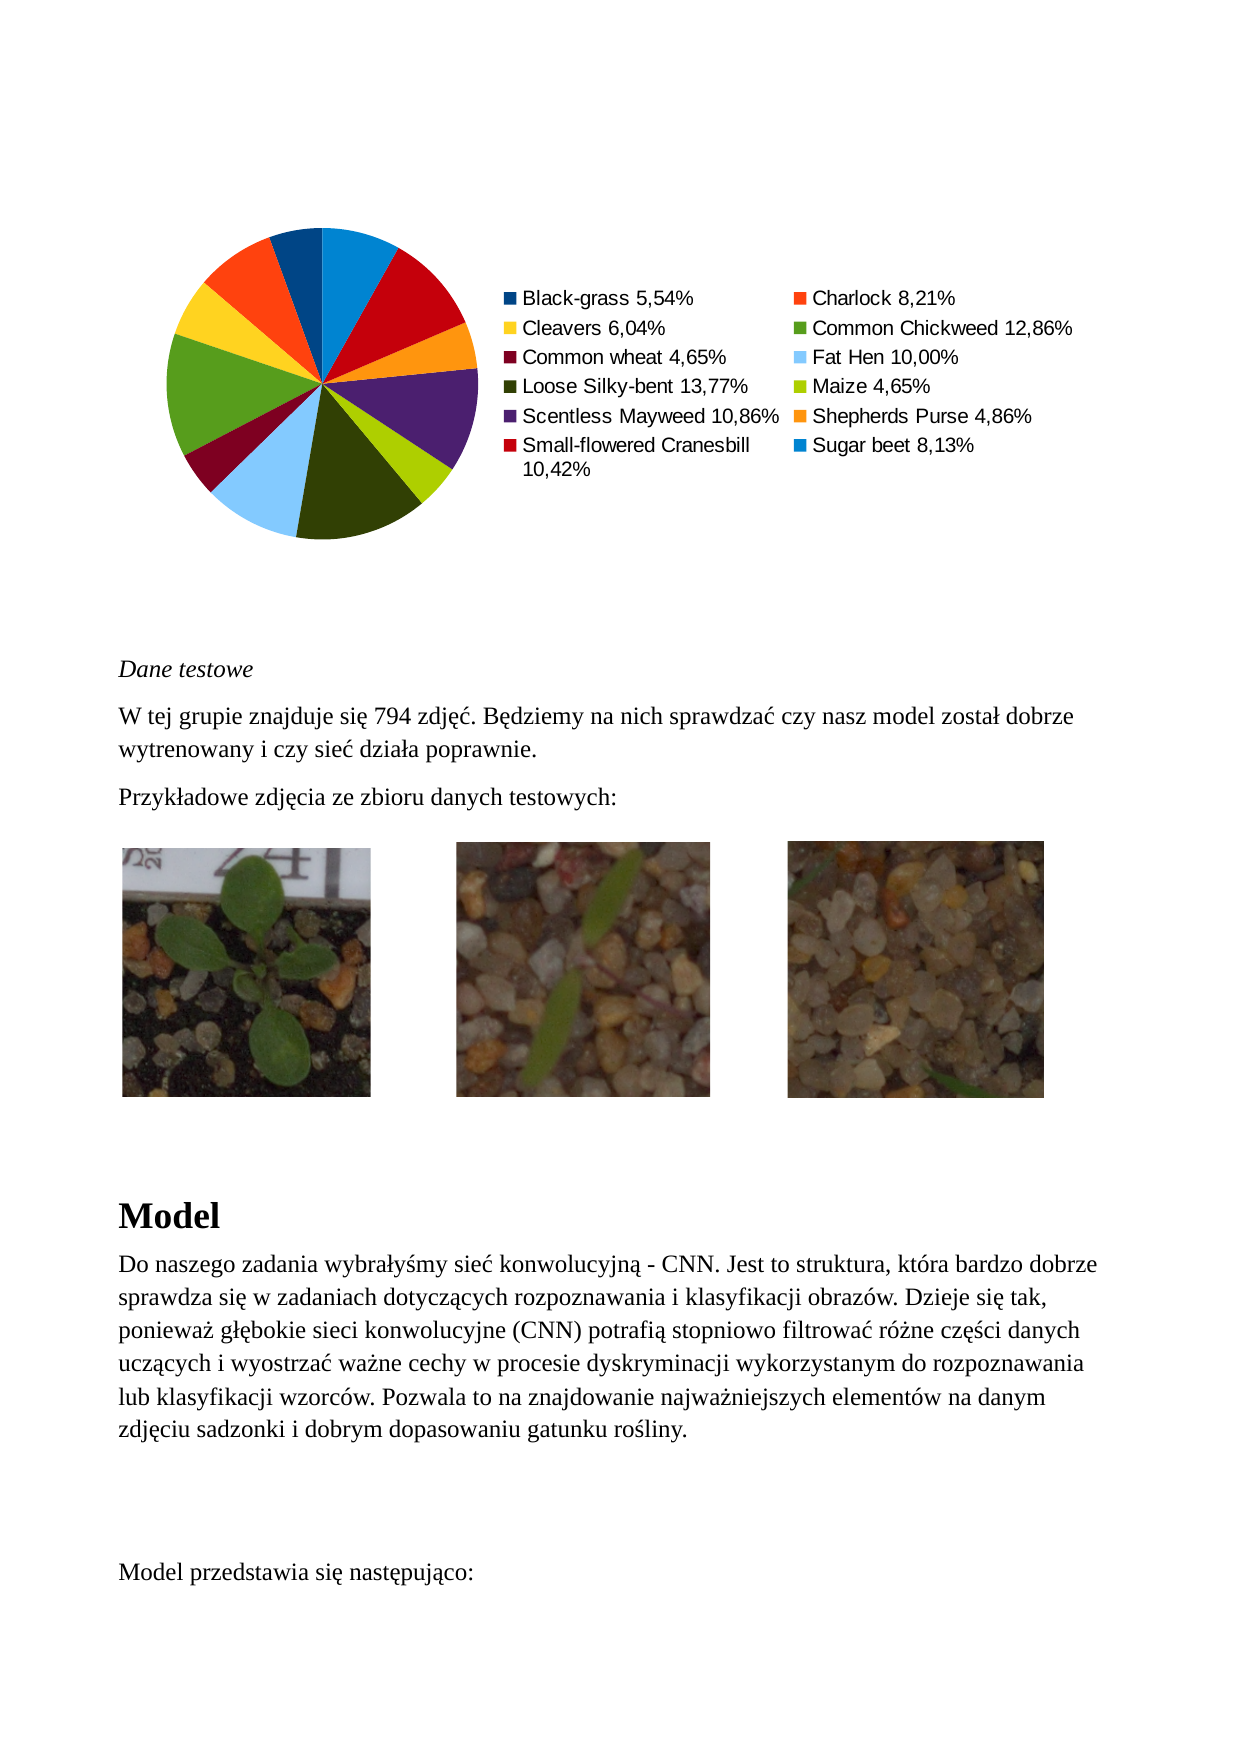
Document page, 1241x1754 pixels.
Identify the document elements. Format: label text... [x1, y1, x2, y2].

text Dane testowe [118, 118, 1122, 683]
picture [456, 842, 711, 1097]
picture [122, 848, 371, 1097]
picture [787, 841, 1044, 1098]
text Przykładowe zdjęcia ze zbioru danych testowych: [118, 782, 1122, 811]
subtitle Model [118, 1194, 1122, 1237]
text Model przedstawia się następująco: [118, 1557, 1122, 1586]
text Do naszego zadania wybrałyśmy sieć konwolucyjną - CNN. Jest to struktura, która bardzo dobrze sprawdza się w zadaniach dotyczących rozpoznawania i klasyfikacji obrazów. Dzieje się tak, ponieważ głębokie sieci konwolucyjne (CNN) potrafią stopniowo filtrować różne części danych uczących i wyostrzać ważne cechy w procesie dyskryminacji wykorzystanym do rozpoznawania lub klasyfikacji wzorców. Pozwala to na znajdowanie najważniejszych elementów na danym zdjęciu sadzonki i dobrym dopasowaniu gatunku rośliny. [118, 1249, 1122, 1443]
text W tej grupie znajduje się 794 zdjęć. Będziemy na nich sprawdzać czy nasz model został dobrze wytrenowany i czy sieć działa poprawnie. [118, 701, 1122, 763]
